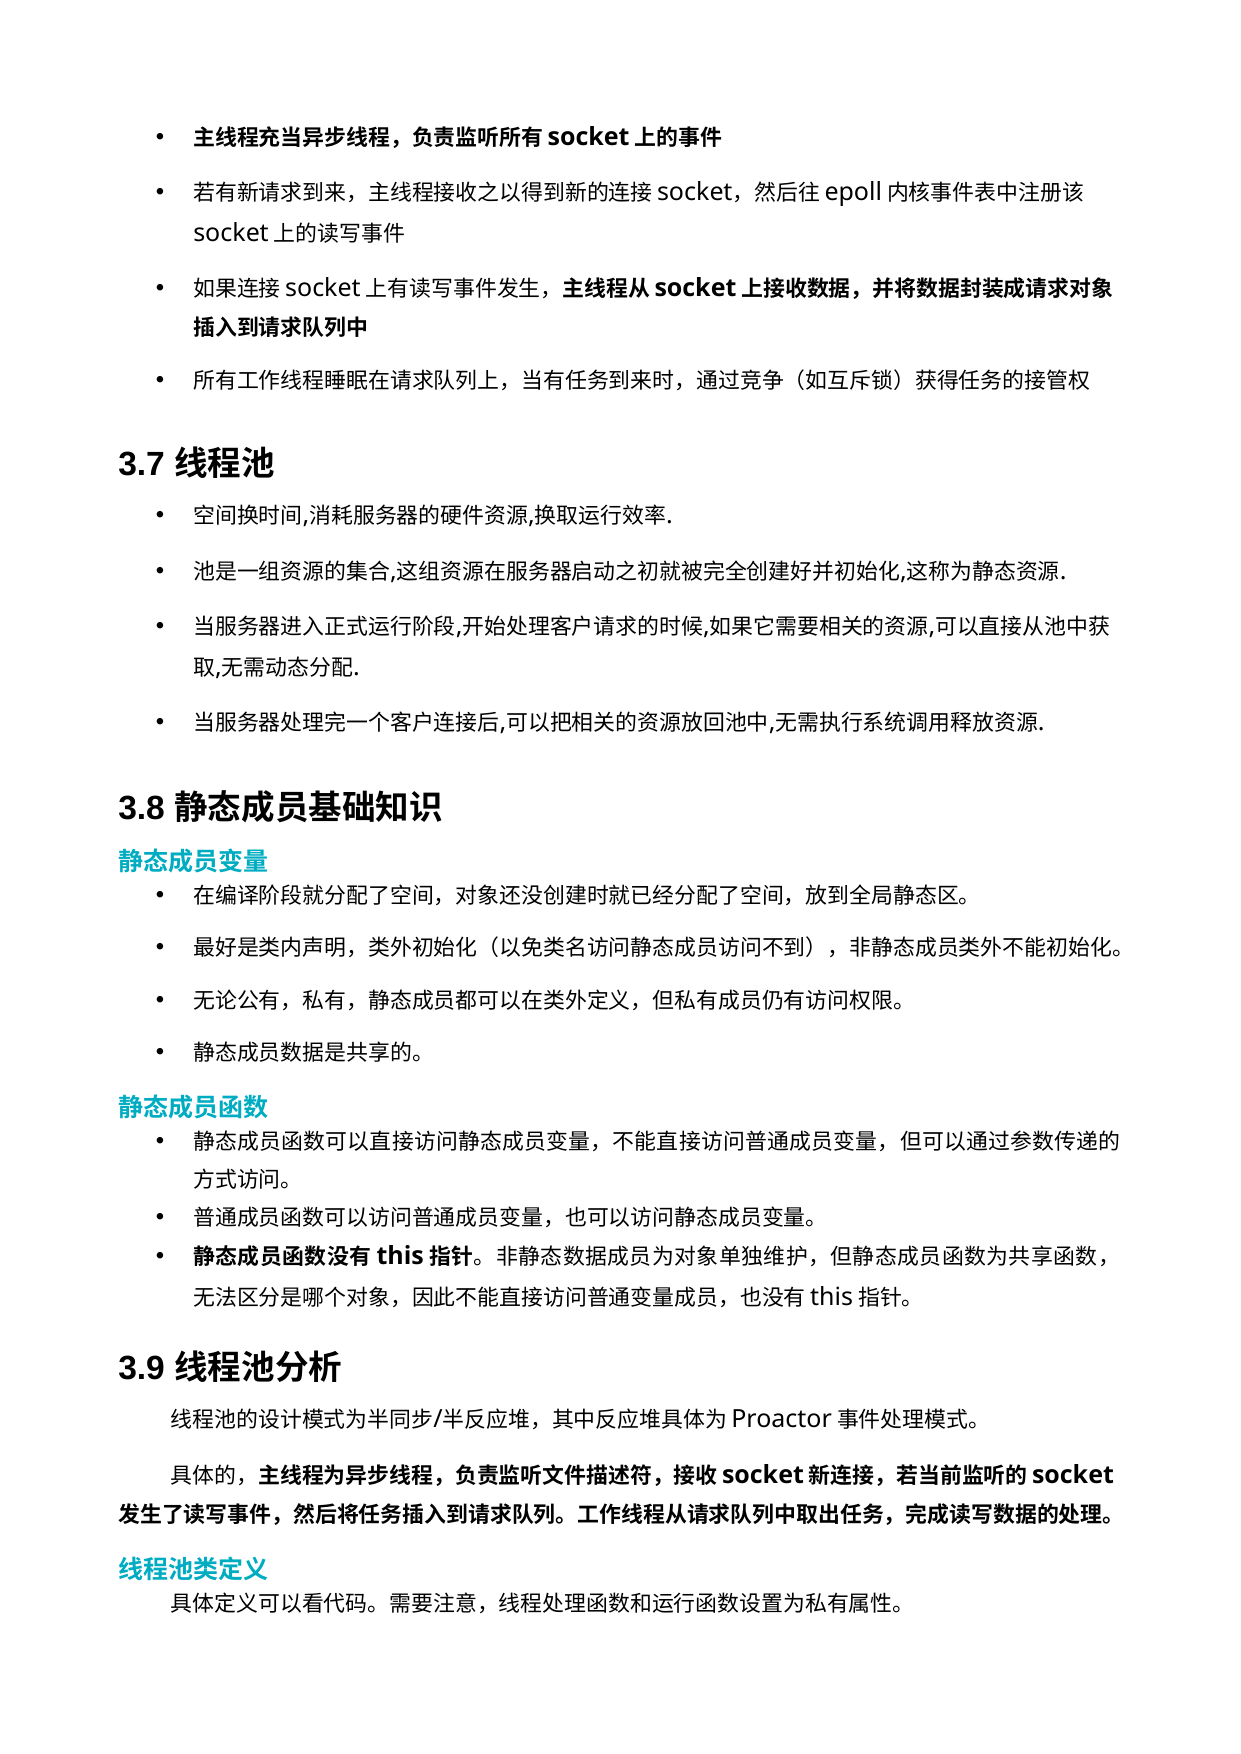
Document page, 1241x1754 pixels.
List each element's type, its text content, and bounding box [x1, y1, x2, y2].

list 当服务器进入正式运行阶段,开始处理客户请求的时候,如果它需要相关的资源,可以直接从池中获取,无需动态分配. [156, 608, 1122, 683]
subtitle 线程池类定义 [118, 1549, 1122, 1586]
text 线程池的设计模式为半同步/半反应堆，其中反应堆具体为Proactor事件处理模式。 [118, 1401, 1122, 1435]
list 当服务器处理完一个客户连接后,可以把相关的资源放回池中,无需执行系统调用释放资源. [156, 704, 1122, 738]
list 静态成员函数没有this指针。非静态数据成员为对象单独维护，但静态成员函数为共享函数，无法区分是哪个对象，因此不能直接访问普通变量成员，也没有this指针。 [156, 1238, 1122, 1312]
list 在编译阶段就分配了空间，对象还没创建时就已经分配了空间，放到全局静态区。 [156, 878, 1122, 909]
text 具体定义可以看代码。需要注意，线程处理函数和运行函数设置为私有属性。 [118, 1586, 1122, 1617]
list 最好是类内声明，类外初始化（以免类名访问静态成员访问不到），非静态成员类外不能初始化。 [156, 930, 1122, 962]
list 所有工作线程睡眠在请求队列上，当有任务到来时，通过竞争（如互斥锁）获得任务的接管权 [156, 363, 1122, 394]
list 如果连接socket上有读写事件发生，主线程从socket上接收数据，并将数据封装成请求对象插入到请求队列中 [156, 270, 1122, 342]
subtitle 静态成员变量 [118, 841, 1122, 878]
subtitle 静态成员函数 [118, 1088, 1122, 1124]
list 静态成员数据是共享的。 [156, 1035, 1122, 1067]
text 具体的，主线程为异步线程，负责监听文件描述符，接收socket新连接，若当前监听的socket发生了读写事件，然后将任务插入到请求队列。工作线程从请求队列中取出任务，完成读写数据的处理。 [118, 1457, 1122, 1528]
list 若有新请求到来，主线程接收之以得到新的连接socket，然后往epoll内核事件表中注册该socket上的读写事件 [156, 173, 1122, 248]
subtitle 3.8 静态成员基础知识 [118, 780, 1122, 829]
subtitle 3.9 线程池分析 [118, 1340, 1122, 1389]
list 池是一组资源的集合,这组资源在服务器启动之初就被完全创建好并初始化,这称为静态资源. [156, 552, 1122, 586]
list 主线程充当异步线程，负责监听所有socket上的事件 [156, 118, 1122, 152]
list 无论公有，私有，静态成员都可以在类外定义，但私有成员仍有访问权限。 [156, 983, 1122, 1014]
subtitle 3.7 线程池 [118, 436, 1122, 484]
list 普通成员函数可以访问普通成员变量，也可以访问静态成员变量。 [156, 1200, 1122, 1231]
list 静态成员函数可以直接访问静态成员变量，不能直接访问普通成员变量，但可以通过参数传递的方式访问。 [156, 1124, 1122, 1193]
list 空间换时间,消耗服务器的硬件资源,换取运行效率. [156, 497, 1122, 531]
